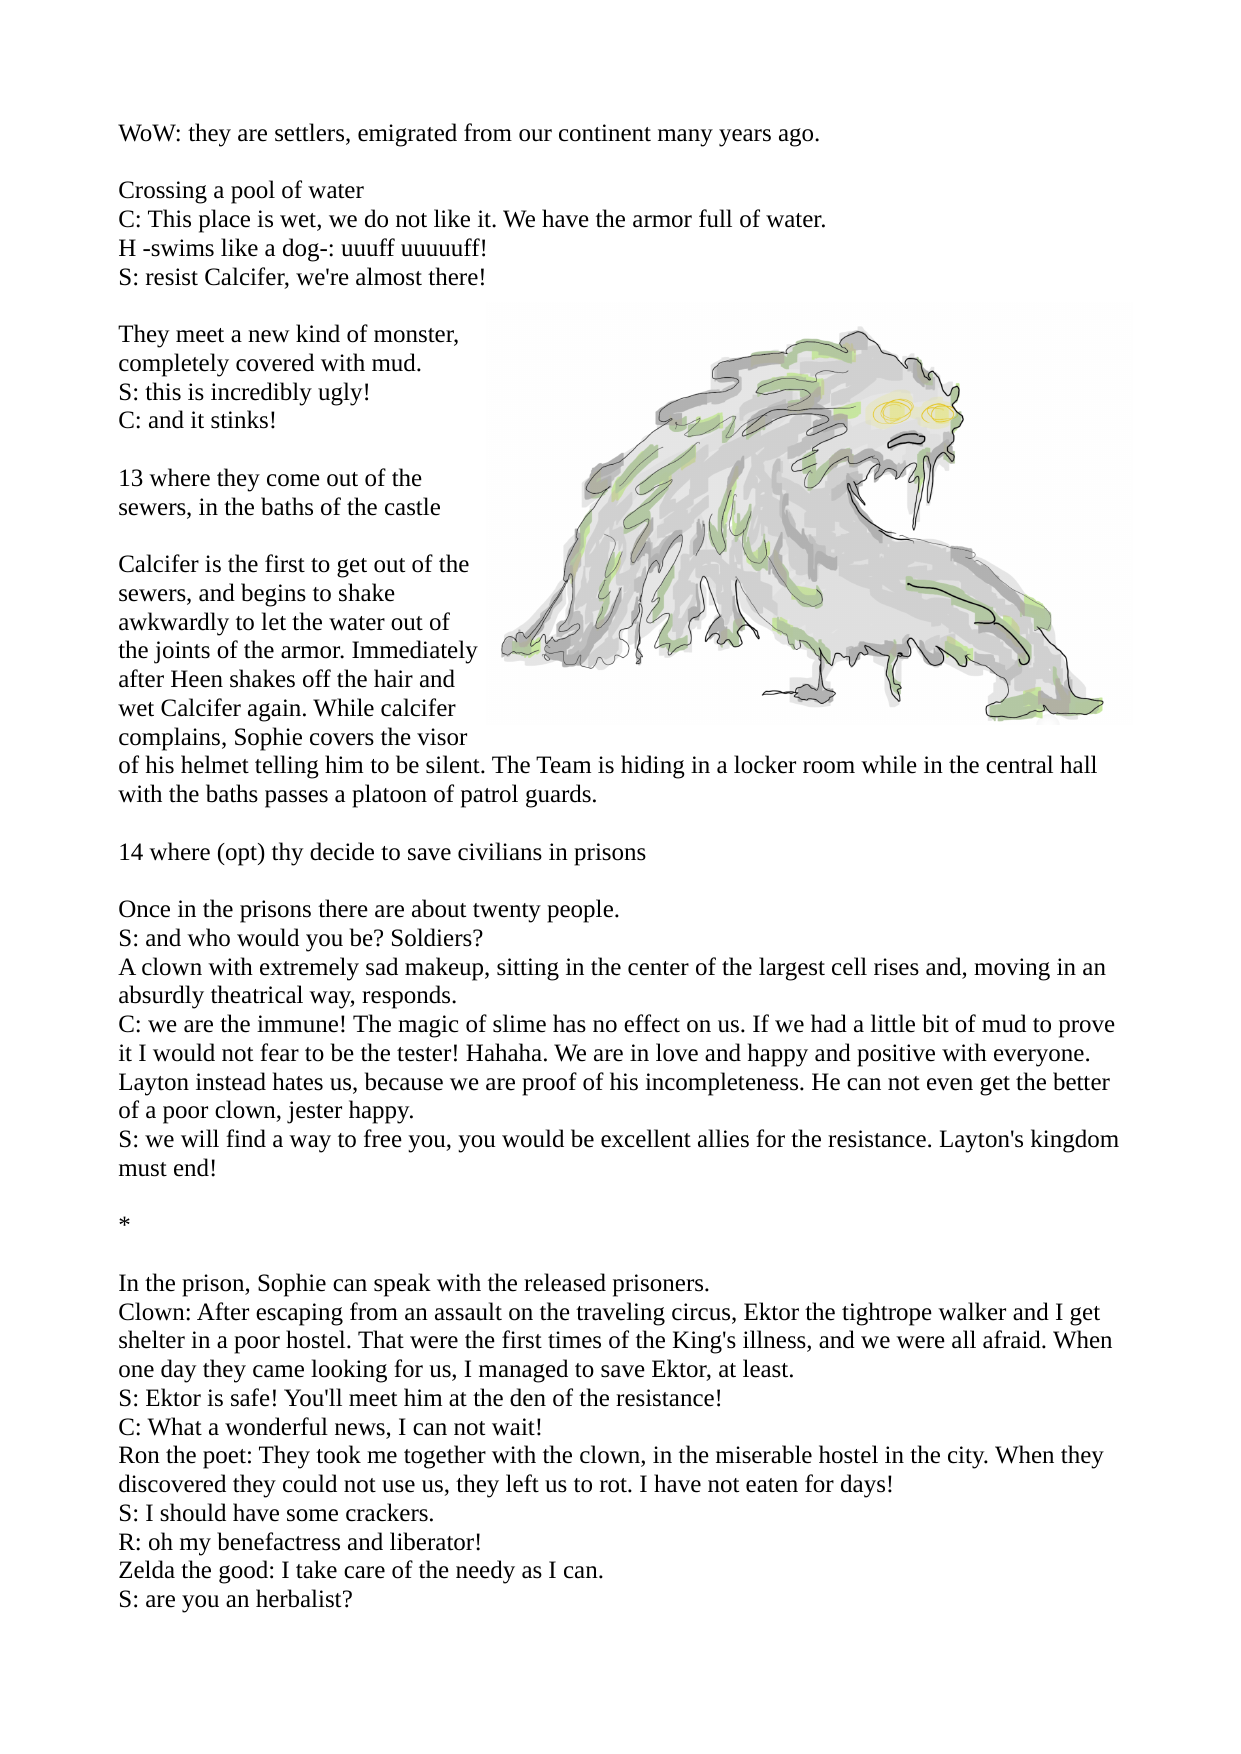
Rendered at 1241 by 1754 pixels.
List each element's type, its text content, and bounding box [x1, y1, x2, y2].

text C: and it stinks! [118, 406, 486, 434]
text S: I should have some crackers. [118, 1498, 1122, 1527]
text Once in the prisons there are about twenty people. [118, 894, 1122, 923]
text S: Ektor is safe! You'll meet him at the den of the resistance! [118, 1383, 1122, 1412]
text H -swims like a dog-: uuuff uuuuuff! [118, 233, 1122, 262]
text * [118, 1211, 1122, 1239]
text S: are you an herbalist? [118, 1584, 1122, 1613]
text S: and who would you be? Soldiers? [118, 923, 1122, 952]
text In the prison, Sophie can speak with the released prisoners. [118, 1268, 1122, 1297]
text R: oh my benefactress and liberator! [118, 1527, 1122, 1556]
text S: this is incredibly ugly! [118, 377, 486, 406]
text S: resist Calcifer, we're almost there! [118, 262, 1122, 291]
text C: we are the immune! The magic of slime has no effect on us. If we had a little bit of mud to prove it I would not fear to be the tester! Hahaha. We are in love and happy and positive with everyone. Layton instead hates us, because we are proof of his incompleteness. He can not even get the better of a poor clown, jester happy. [118, 1009, 1122, 1124]
text C: What a wonderful news, I can not wait! [118, 1412, 1122, 1441]
text 14 where (opt) thy decide to save civilians in prisons [118, 837, 1122, 866]
text 13 where they come out of the sewers, in the baths of the castle [118, 463, 486, 521]
picture [486, 302, 1133, 725]
text Crossing a pool of water [118, 176, 1122, 204]
text S: we will find a way to free you, you would be excellent allies for the resistance. Layton's kingdom must end! [118, 1124, 1122, 1182]
text Calcifer is the first to get out of the sewers, and begins to shake awkwardly to let the water out of the joints of the armor. Immediately after Heen shakes off the hair and wet Calcifer again. While calcifer complains, Sophie covers the visor of his helmet telling him to be silent. The Team is hiding in a locker room while in the central hall with the baths passes a platoon of patrol guards. [118, 549, 1122, 808]
text A clown with extremely sad makeup, sitting in the center of the largest cell rises and, moving in an absurdly theatrical way, responds. [118, 952, 1122, 1009]
text They meet a new kind of monster, completely covered with mud. [118, 319, 486, 377]
text Ron the poet: They took me together with the clown, in the miserable hostel in the city. When they discovered they could not use us, they left us to rot. I have not eaten for days! [118, 1441, 1122, 1498]
text C: This place is wet, we do not like it. We have the armor full of water. [118, 204, 1122, 233]
text WoW: they are settlers, emigrated from our continent many years ago. [118, 118, 1122, 147]
text Zelda the good: I take care of the needy as I can. [118, 1556, 1122, 1584]
text Clown: After escaping from an assault on the traveling circus, Ektor the tightrope walker and I get shelter in a poor hostel. That were the first times of the King's illness, and we were all afraid. When one day they came looking for us, I managed to save Ektor, at least. [118, 1297, 1122, 1383]
